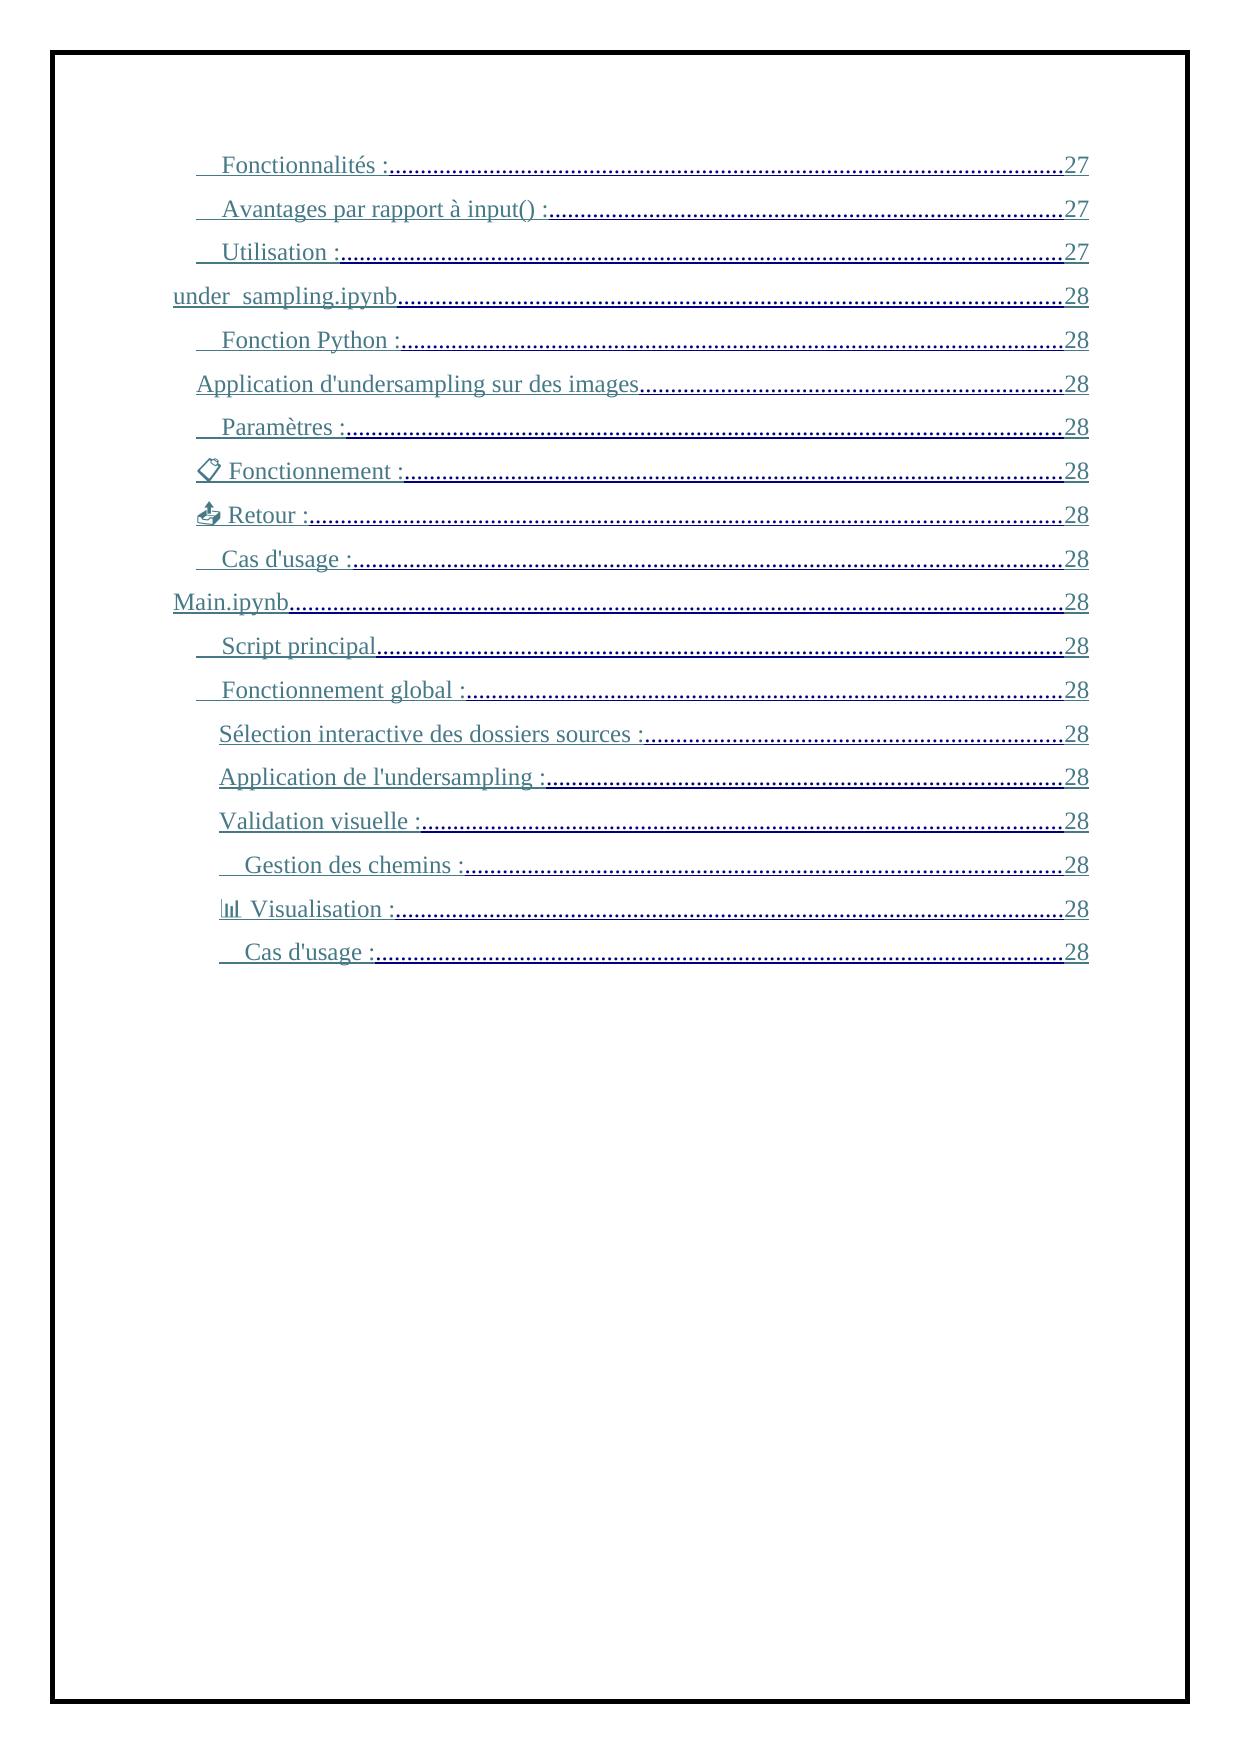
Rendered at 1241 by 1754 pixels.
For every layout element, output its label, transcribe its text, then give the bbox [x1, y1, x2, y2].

text under_sampling.ipynb 28 [173, 281, 1090, 310]
text 🔧 Paramètres : 28 [196, 412, 1090, 441]
text 📁 Gestion des chemins : 28 [219, 850, 1090, 879]
text Application d'undersampling sur des images 28 [196, 369, 1090, 397]
text 🎯 Cas d'usage : 28 [219, 937, 1090, 966]
text 💡 Cas d'usage : 28 [196, 544, 1090, 572]
text Main.ipynb 28 [173, 587, 1090, 616]
text 📋 Fonctionnement : 28 [196, 456, 1090, 485]
text Validation visuelle : 28 [219, 806, 1090, 835]
text 🔧 Fonctionnement global : 28 [196, 675, 1090, 704]
text 📤 Retour : 28 [196, 500, 1090, 529]
text Application de l'undersampling : 28 [219, 762, 1090, 791]
text 📊 Visualisation : 28 [219, 894, 1090, 922]
text Sélection interactive des dossiers sources : 28 [219, 719, 1090, 747]
text 🔽 Fonction Python : 28 [196, 325, 1090, 354]
text 🔧 Fonctionnalités : 27 [196, 150, 1090, 179]
text 🔄 Script principal 28 [196, 631, 1090, 660]
text 🧩 Avantages par rapport à input() : 27 [196, 194, 1090, 222]
text 🧩 Utilisation : 27 [196, 237, 1090, 266]
